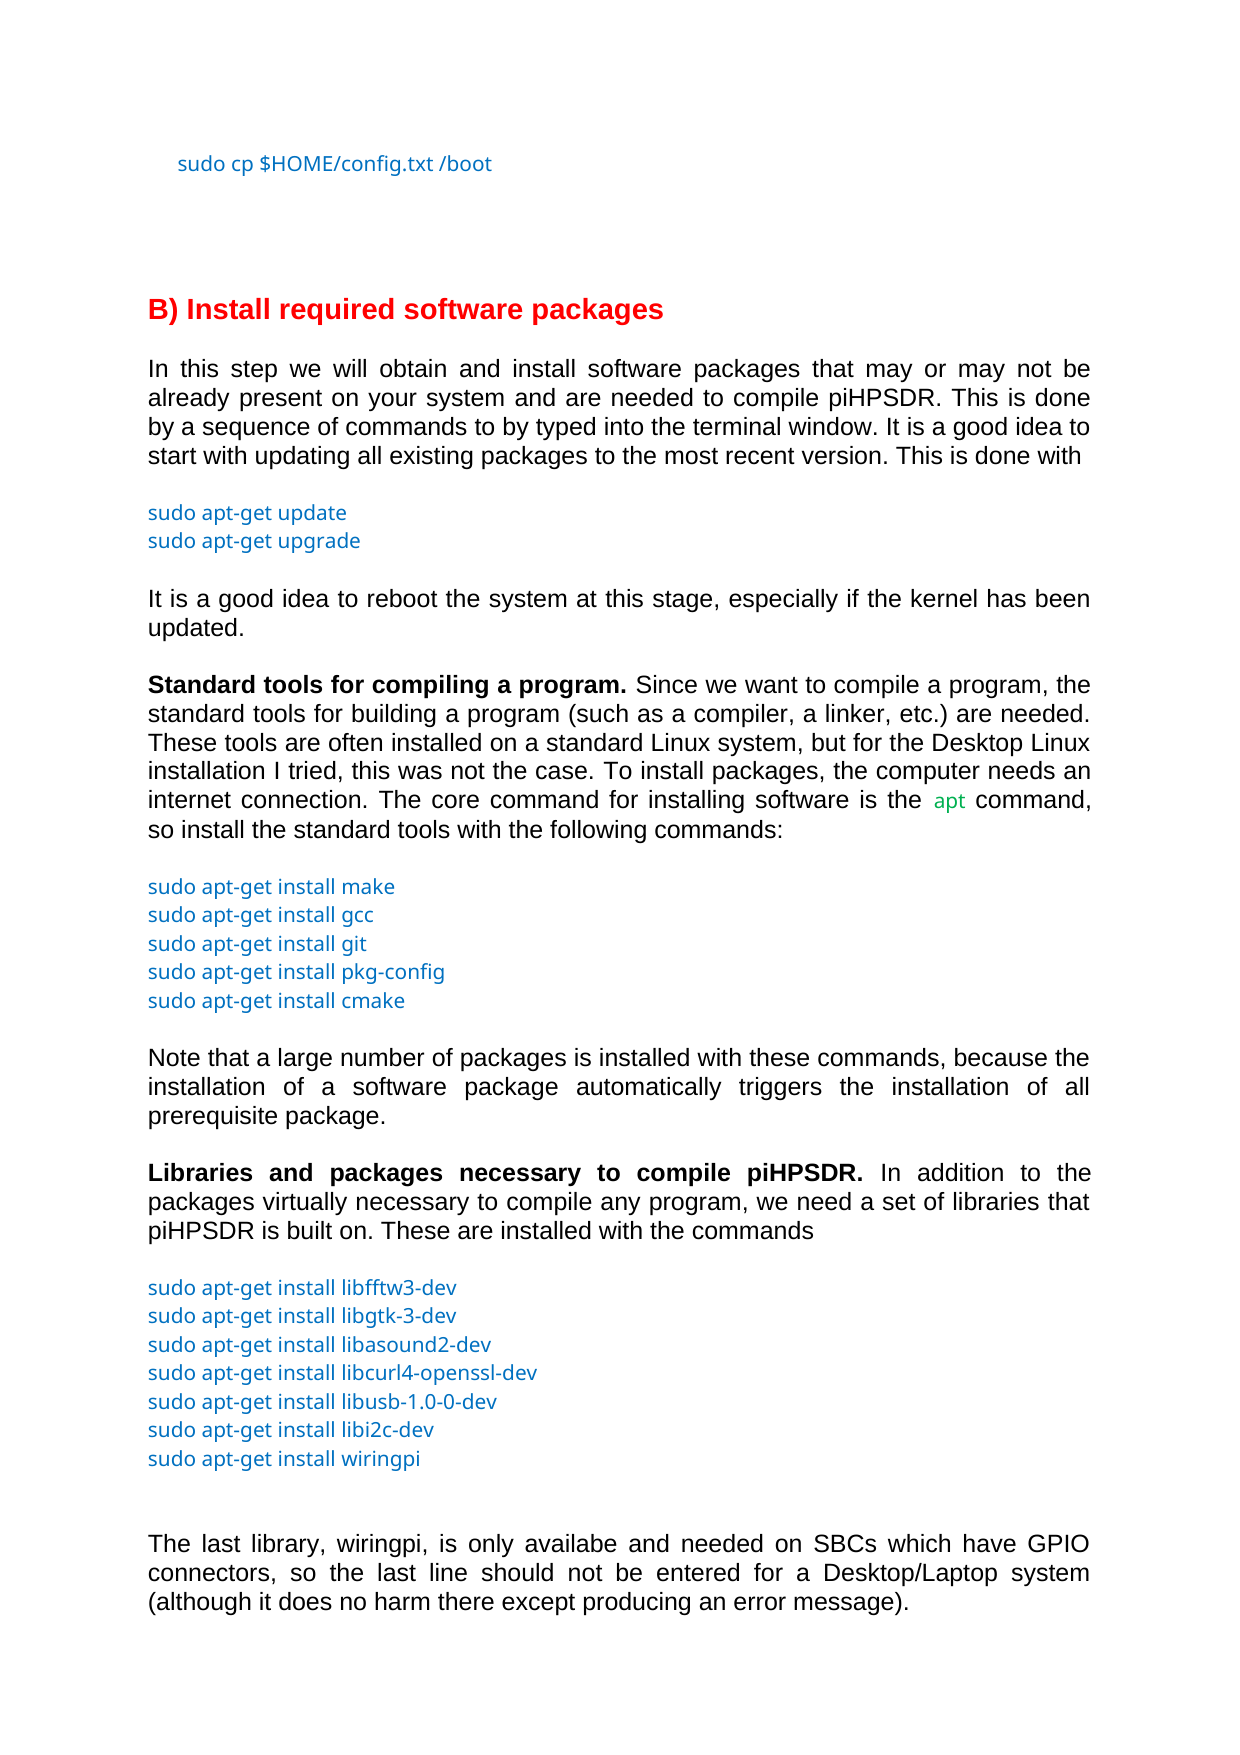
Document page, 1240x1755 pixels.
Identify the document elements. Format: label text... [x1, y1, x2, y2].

text sudo apt-get install gcc [148, 901, 1092, 929]
text The last library, wiringpi, is only availabe and needed on SBCs which have GPIO connectors, so the last line should not be entered for a Desktop/Laptop system (although it does no harm there except producing an error message). [148, 1529, 1092, 1616]
text Note that a large number of packages is installed with these commands, because the installation of a software package automatically triggers the installation of all prerequisite package. [148, 1043, 1092, 1129]
text In this step we will obtain and install software packages that may or may not be already present on your system and are needed to compile piHPSDR. This is done by a sequence of commands to by typed into the terminal window. It is a good idea to start with updating all existing packages to the most recent version. This is done with [148, 354, 1092, 469]
text sudo apt-get install libusb-1.0-0-dev [148, 1387, 1092, 1415]
text sudo apt-get install libcurl4-openssl-dev [148, 1358, 1092, 1387]
text sudo apt-get upgrade [148, 527, 1092, 555]
text sudo apt-get install wiringpi [148, 1444, 1092, 1472]
text Standard tools for compiling a program. Since we want to compile a program, the standard tools for building a program (such as a compiler, a linker, etc.) are needed. These tools are often installed on a standard Linux system, but for the Desktop Linux installation I tried, this was not the case. To install packages, the computer needs an internet connection. The core command for installing software is the apt command, so install the standard tools with the following commands: [148, 670, 1092, 843]
text sudo apt-get install cmake [148, 986, 1092, 1014]
text Libraries and packages necessary to compile piHPSDR. In addition to the packages virtually necessary to compile any program, we need a set of libraries that piHPSDR is built on. These are installed with the commands [148, 1158, 1092, 1244]
text sudo apt-get install libgtk-3-dev [148, 1302, 1092, 1330]
text sudo apt-get install libi2c-dev [148, 1415, 1092, 1444]
text It is a good idea to reboot the system at this stage, especially if the kernel has been updated. [148, 584, 1092, 641]
text sudo cp $HOME/config.txt /boot [148, 148, 1092, 177]
text sudo apt-get install git [148, 929, 1092, 957]
text sudo apt-get update [148, 498, 1092, 527]
text sudo apt-get install libasound2-dev [148, 1330, 1092, 1358]
text sudo apt-get install libfftw3-dev [148, 1273, 1092, 1302]
text B) Install required software packages [148, 292, 1092, 326]
text sudo apt-get install pkg-config [148, 957, 1092, 986]
text sudo apt-get install make [148, 872, 1092, 901]
